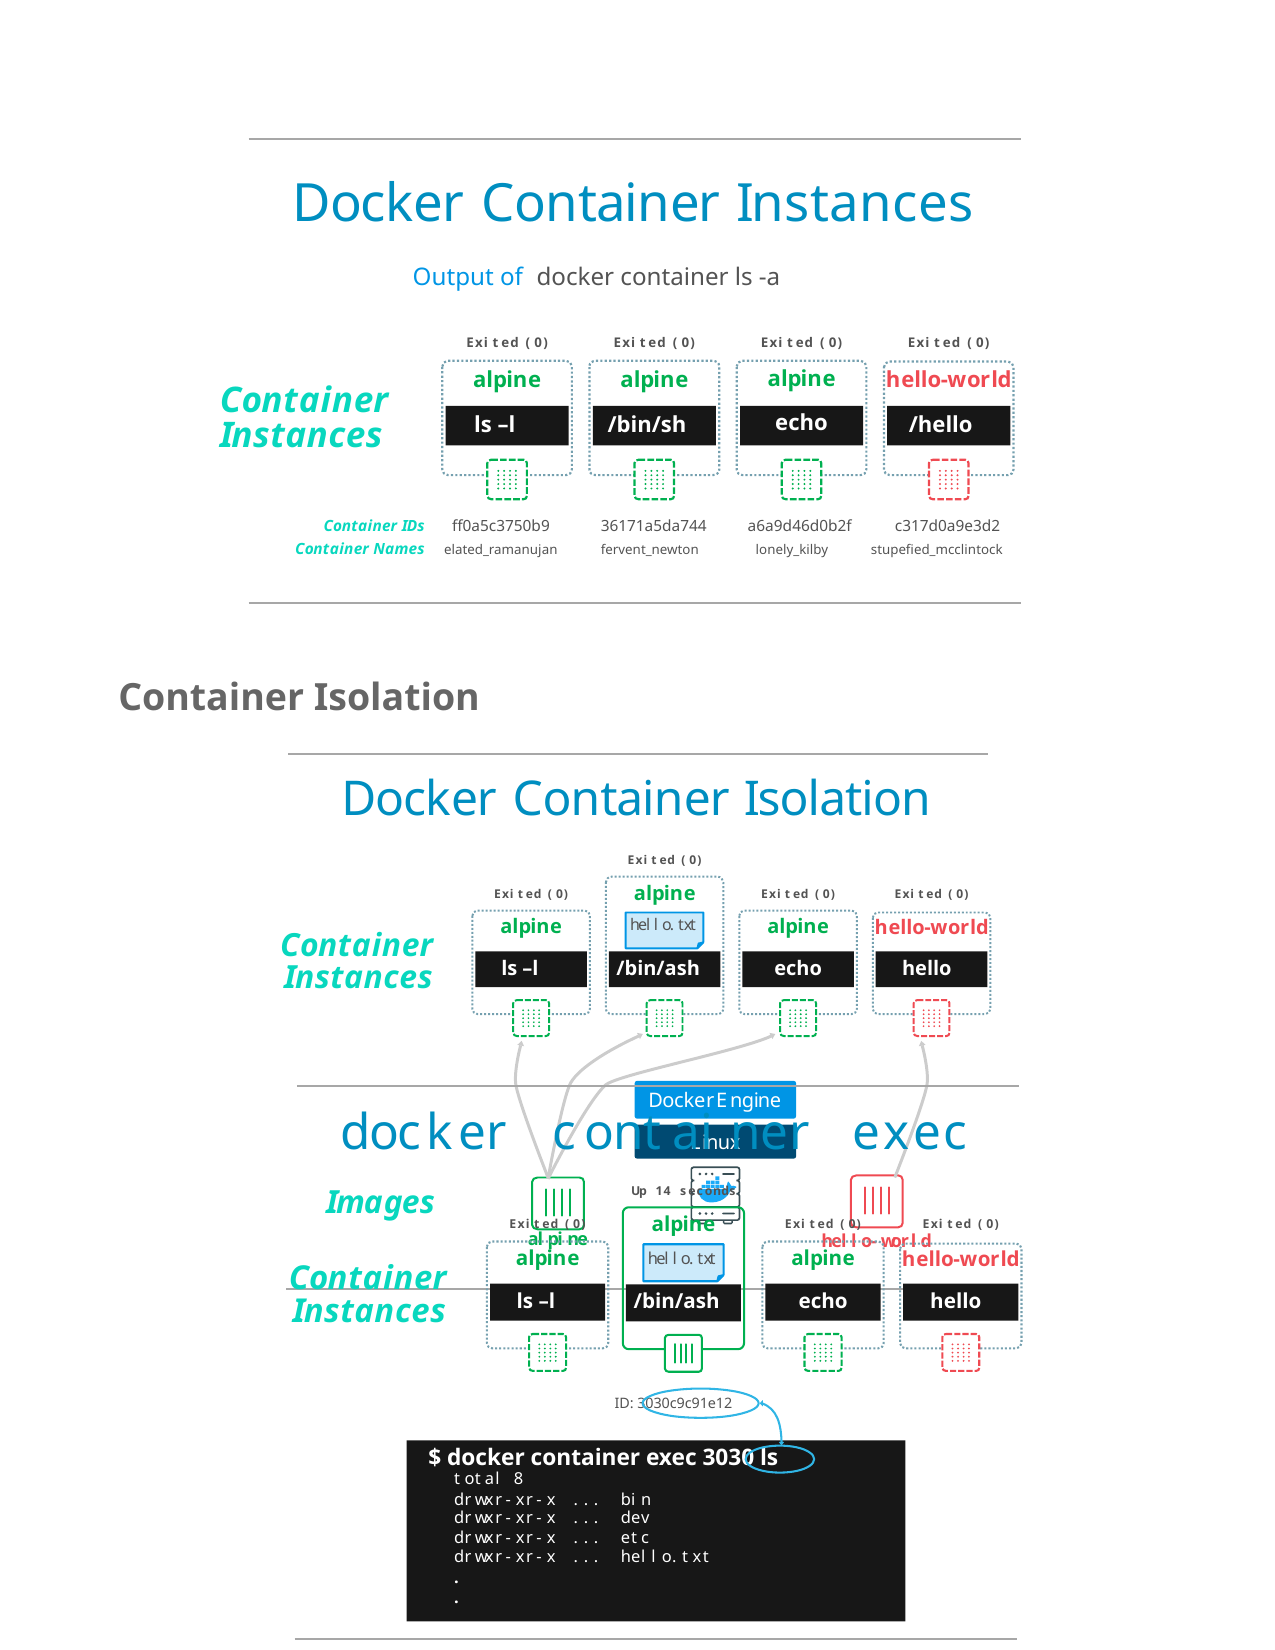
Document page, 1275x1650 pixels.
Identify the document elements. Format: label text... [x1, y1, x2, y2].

subtitle Container Isolation [118, 671, 1157, 722]
